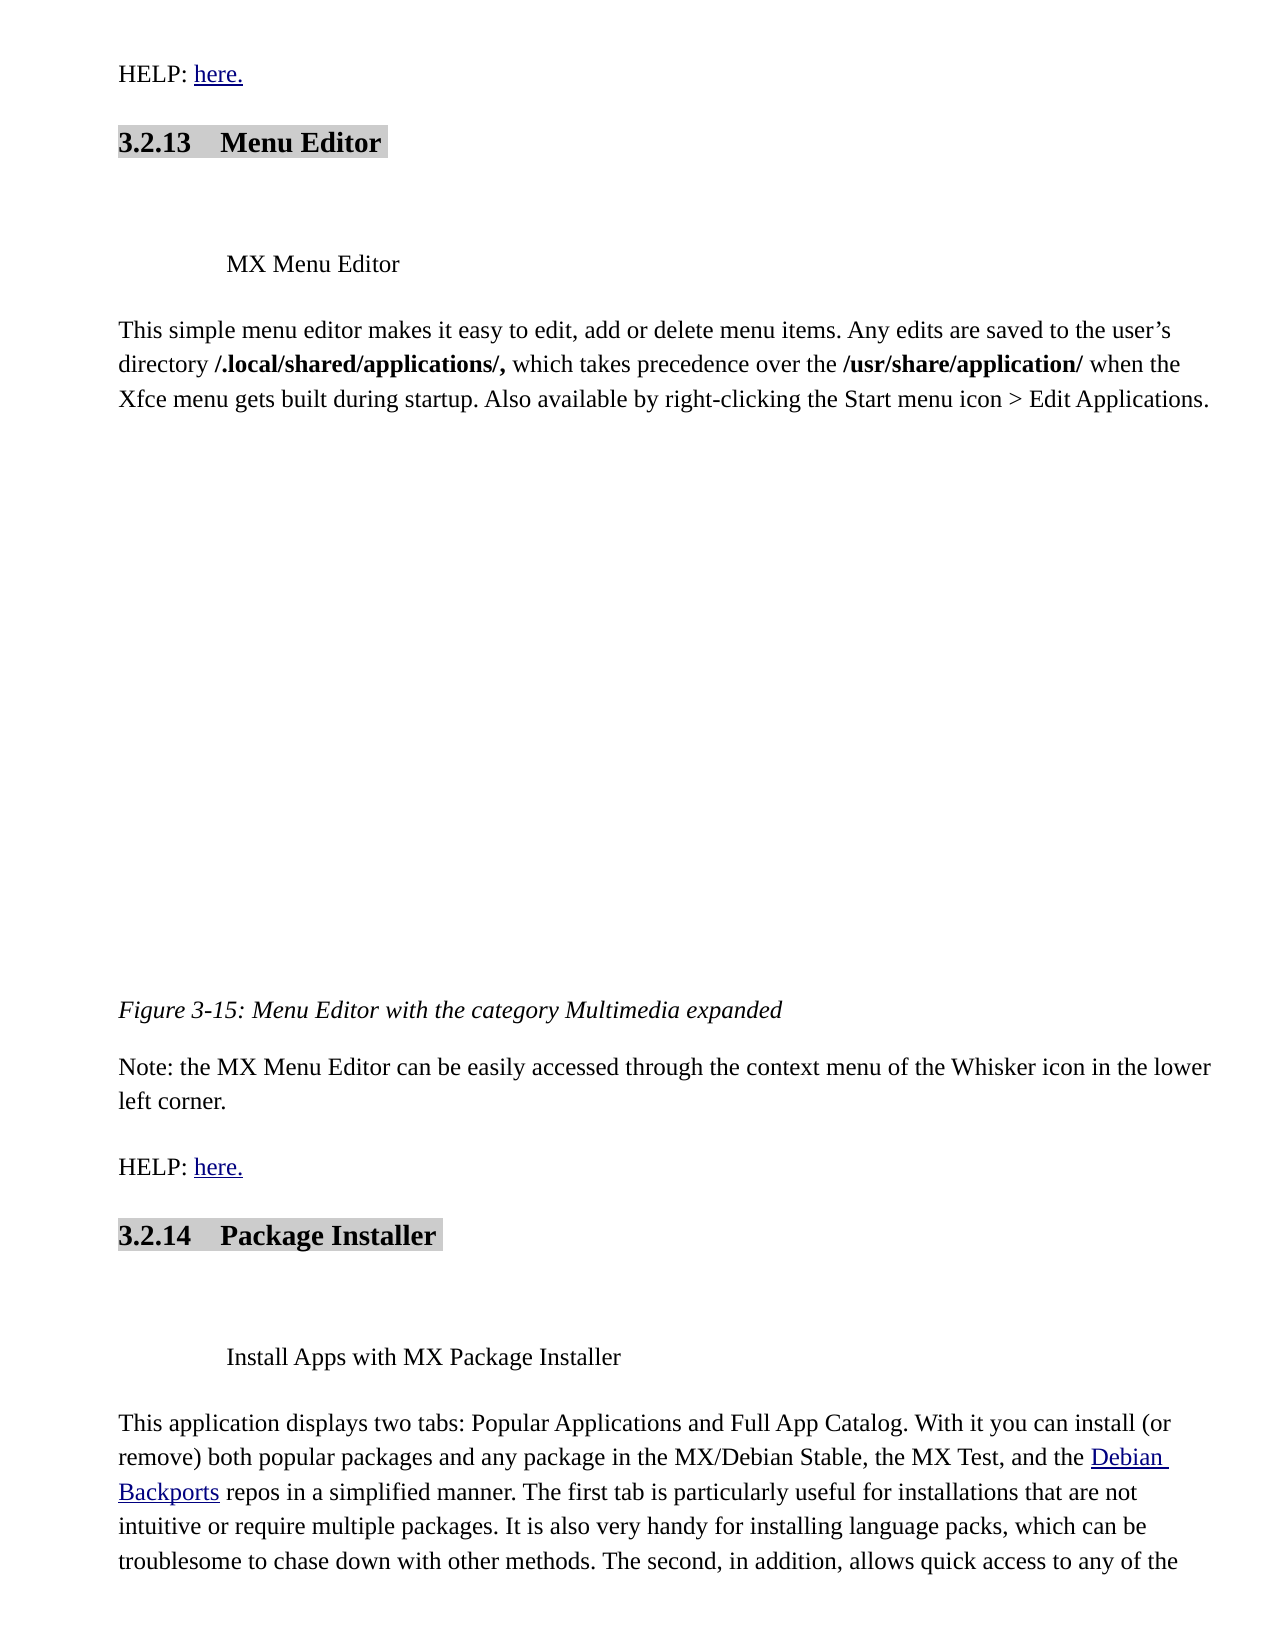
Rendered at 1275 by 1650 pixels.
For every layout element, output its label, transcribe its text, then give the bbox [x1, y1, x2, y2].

text Figure 3-15: Menu Editor with the category Multimedia expanded [118, 995, 1216, 1024]
text This simple menu editor makes it easy to edit, add or delete menu items. Any edits are saved to the user’s directory /.local/shared/applications/, which takes precedence over the /usr/share/application/ when the Xfce menu gets built during startup. Also available by right-clicking the Start menu icon > Edit Applications. [118, 315, 1216, 412]
text MX Menu Editor [118, 189, 1216, 278]
subtitle 3.2.13 Menu Editor [388, 125, 1216, 158]
text This application displays two tabs: Popular Applications and Full App Catalog. With it you can install (or remove) both popular packages and any package in the MX/Debian Stable, the MX Test, and the Debian Backports repos in a simplified manner. The first tab is particularly useful for installations that are not intuitive or require multiple packages. It is also very handy for installing language packs, which can be troublesome to chase down with other methods. The second, in addition, allows quick access to any of the [118, 1408, 1216, 1574]
text HELP: here. [118, 59, 1216, 88]
text Note: the MX Menu Editor can be easily accessed through the context menu of the Whisker icon in the lower left corner. [118, 1052, 1216, 1115]
subtitle 3.2.14 Package Installer [443, 1218, 1216, 1251]
text HELP: here. [118, 1152, 1216, 1181]
text Install Apps with MX Package Installer [118, 1283, 1216, 1371]
